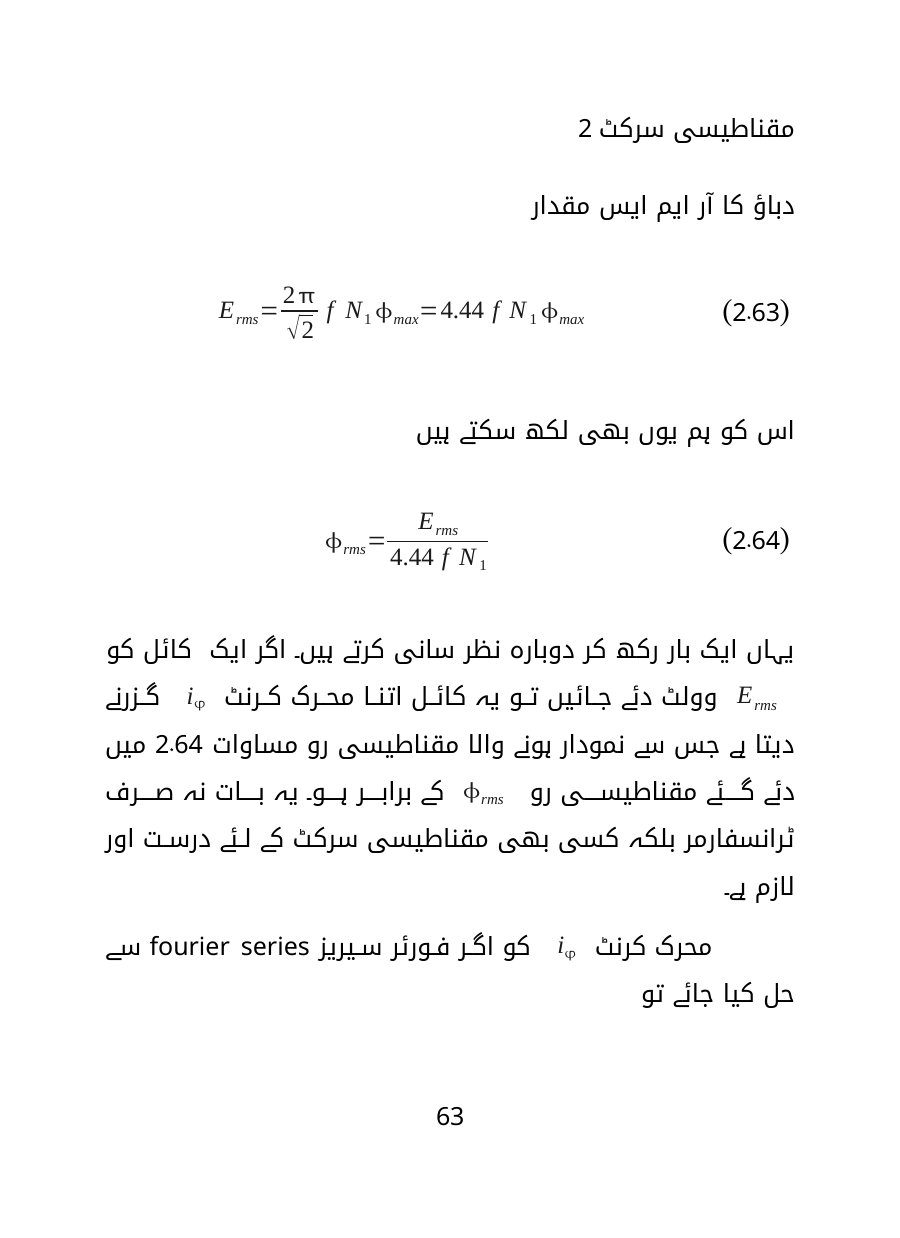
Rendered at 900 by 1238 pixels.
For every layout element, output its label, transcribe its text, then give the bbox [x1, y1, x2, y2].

table_header [105, 502, 701, 592]
text یہاںمقناطیسی رو کی زیادہ سے زیادہ مقدار کو ظاہر کرتا ہے، جہاںفریکونسی ہے اور اسے ہرٹزمیں ناپا جاتا ہے۔اورکے مابین 90 ڈگری کا زاویہ ہے۔ اس برقی دباؤ کا آر ایم ایس مقدار [105, 182, 795, 230]
table_header (2.63) [687, 276, 795, 361]
text یہاں ایک بار رکھ کر دوبارہ نظر سانی کرتے ہیں۔ اگر ایک کائل کووولٹ دئے جائیں تو یہ کائل اتنا محرک کرنٹ گزرنے دیتا ہے جس سے نمودار ہونے والا مقناطیسی رو مساوات 2.64 میں دئے گئے مقناطیسی رو کے برابر ہو۔ یہ بات نہ صرف ٹرانسفارمر بلکہ کسی بھی مقناطیسی سرکٹ کے لئے درست اور لازم ہے۔ [105, 626, 795, 911]
table_header [105, 276, 687, 361]
table_header (2.64) [701, 502, 795, 592]
text اس کو ہم یوں بھی لکھ سکتے ہیں [105, 408, 795, 455]
text محرک کرنٹ کو اگر فورئر سیریز fourier series سے حل کیا جائے تو [105, 923, 795, 1018]
